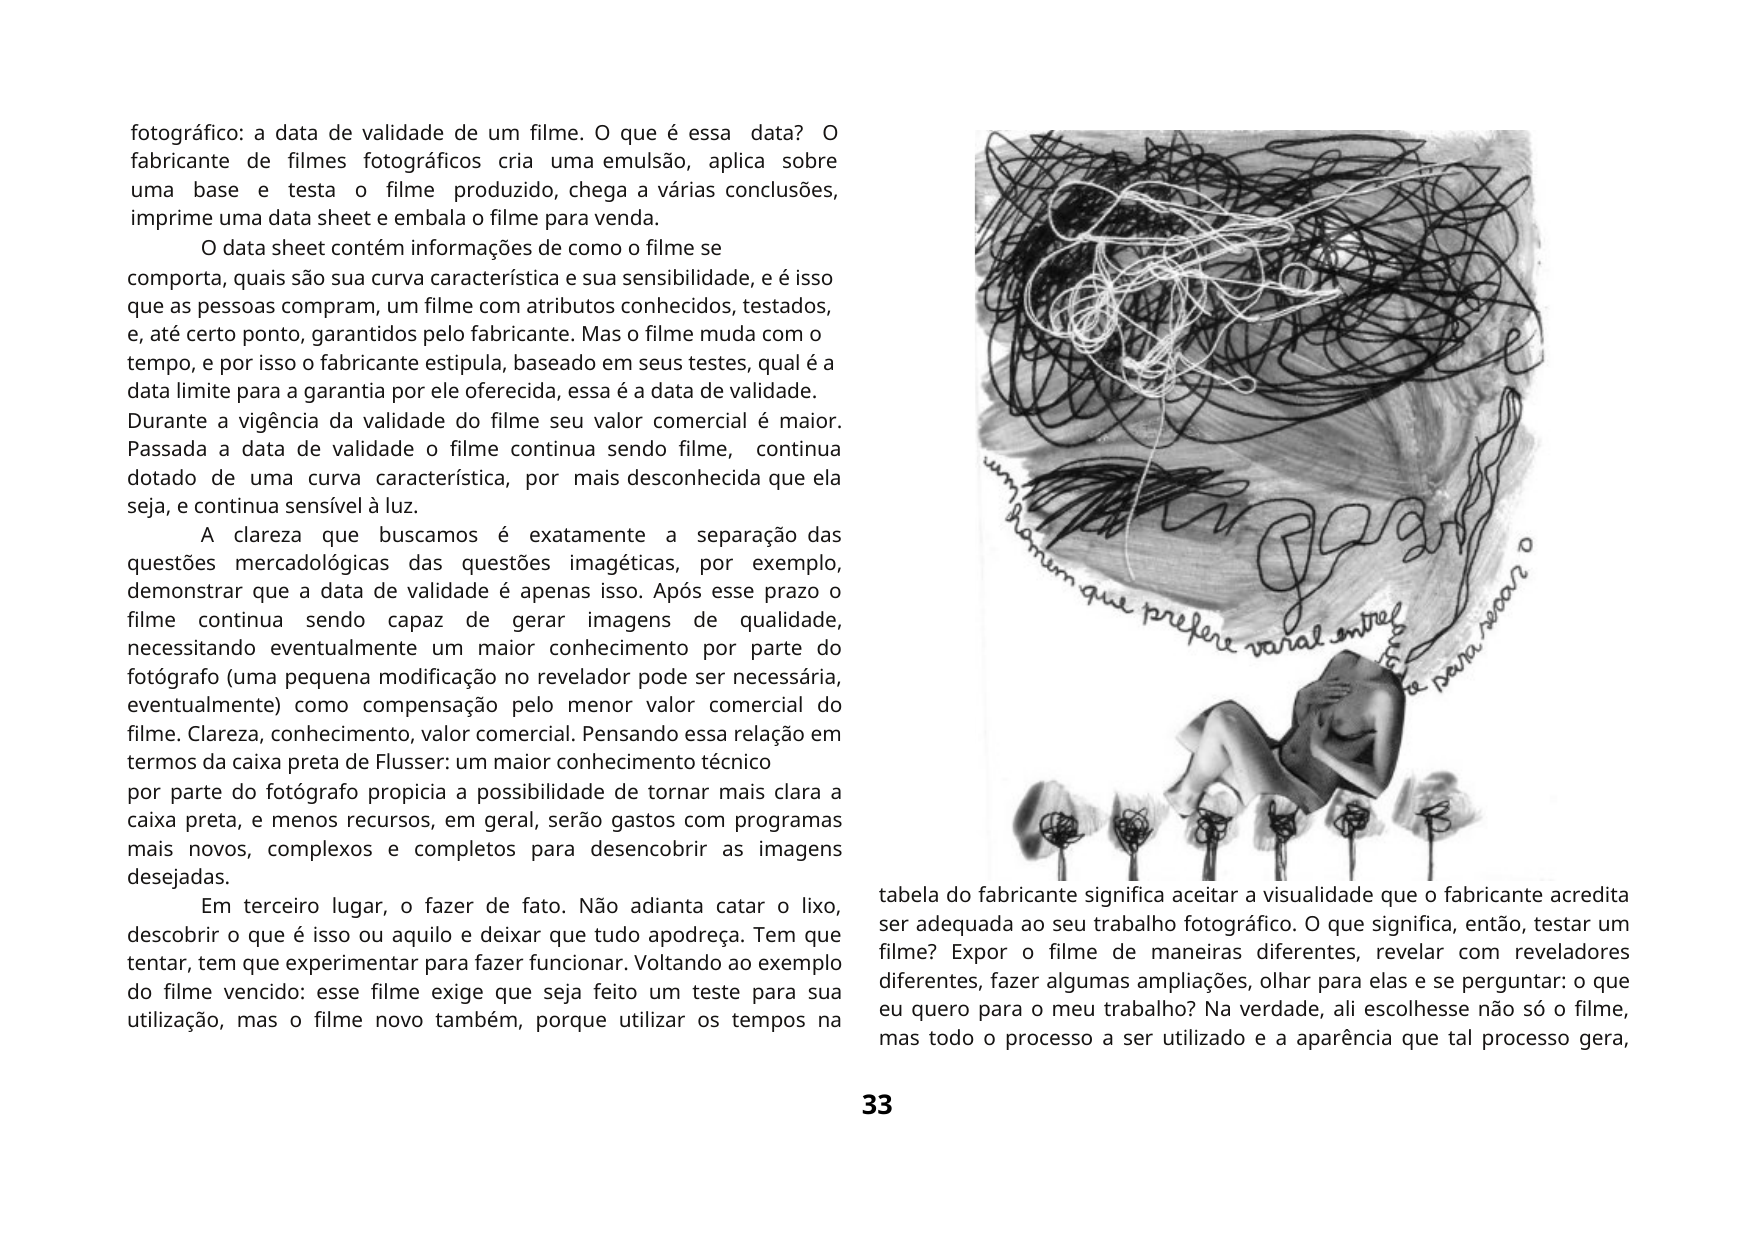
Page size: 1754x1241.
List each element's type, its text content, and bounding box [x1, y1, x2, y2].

text tabela do fabricante significa aceitar a visualidade que o fabricante acredita ser adequada ao seu trabalho fotográfico. O que significa, então, testar um filme? Expor o filme de maneiras diferentes, revelar com reveladores diferentes, fazer algumas ampliações, olhar para elas e se perguntar: o que eu quero para o meu trabalho? Na verdade, ali escolhesse não só o filme, mas todo o processo a ser utilizado e a aparência que tal processo gera, [878, 118, 1631, 1051]
text O data sheet contém informações de como o filme se [127, 233, 843, 261]
picture [974, 130, 1558, 881]
text Durante a vigência da validade do filme seu valor comercial é maior. Passada a data de validade o filme continua sendo filme, continua dotado de uma curva característica, por mais desconhecida que ela seja, e continua sensível à luz. [127, 406, 843, 520]
text fotográfico: a data de validade de um filme. O que é essa data? O fabricante de filmes fotográficos cria uma emulsão, aplica sobre uma base e testa o filme produzido, chega a várias conclusões, imprime uma data sheet e embala o filme para venda. [130, 118, 839, 232]
text A clareza que buscamos é exatamente a separação das questões mercadológicas das questões imagéticas, por exemplo, demonstrar que a data de validade é apenas isso. Após esse prazo o filme continua sendo capaz de gerar imagens de qualidade, necessitando eventualmente um maior conhecimento por parte do fotógrafo (uma pequena modificação no revelador pode ser necessária, eventualmente) como compensação pelo menor valor comercial do filme. Clareza, conhecimento, valor comercial. Pensando essa relação em termos da caixa preta de Flusser: um maior conhecimento técnico [127, 520, 843, 776]
text por parte do fotógrafo propicia a possibilidade de tornar mais clara a caixa preta, e menos recursos, em geral, serão gastos com programas mais novos, complexos e completos para desencobrir as imagens desejadas. [127, 777, 843, 891]
text Em terceiro lugar, o fazer de fato. Não adianta catar o lixo, descobrir o que é isso ou aquilo e deixar que tudo apodreça. Tem que tentar, tem que experimentar para fazer funcionar. Voltando ao exemplo do filme vencido: esse filme exige que seja feito um teste para sua utilização, mas o filme novo também, porque utilizar os tempos na [127, 892, 843, 1034]
text comporta, quais são sua curva característica e sua sensibilidade, e é isso que as pessoas compram, um filme com atributos conhecidos, testados, e, até certo ponto, garantidos pelo fabricante. Mas o filme muda com o tempo, e por isso o fabricante estipula, baseado em seus testes, qual é a data limite para a garantia por ele oferecida, essa é a data de validade. [127, 263, 843, 405]
